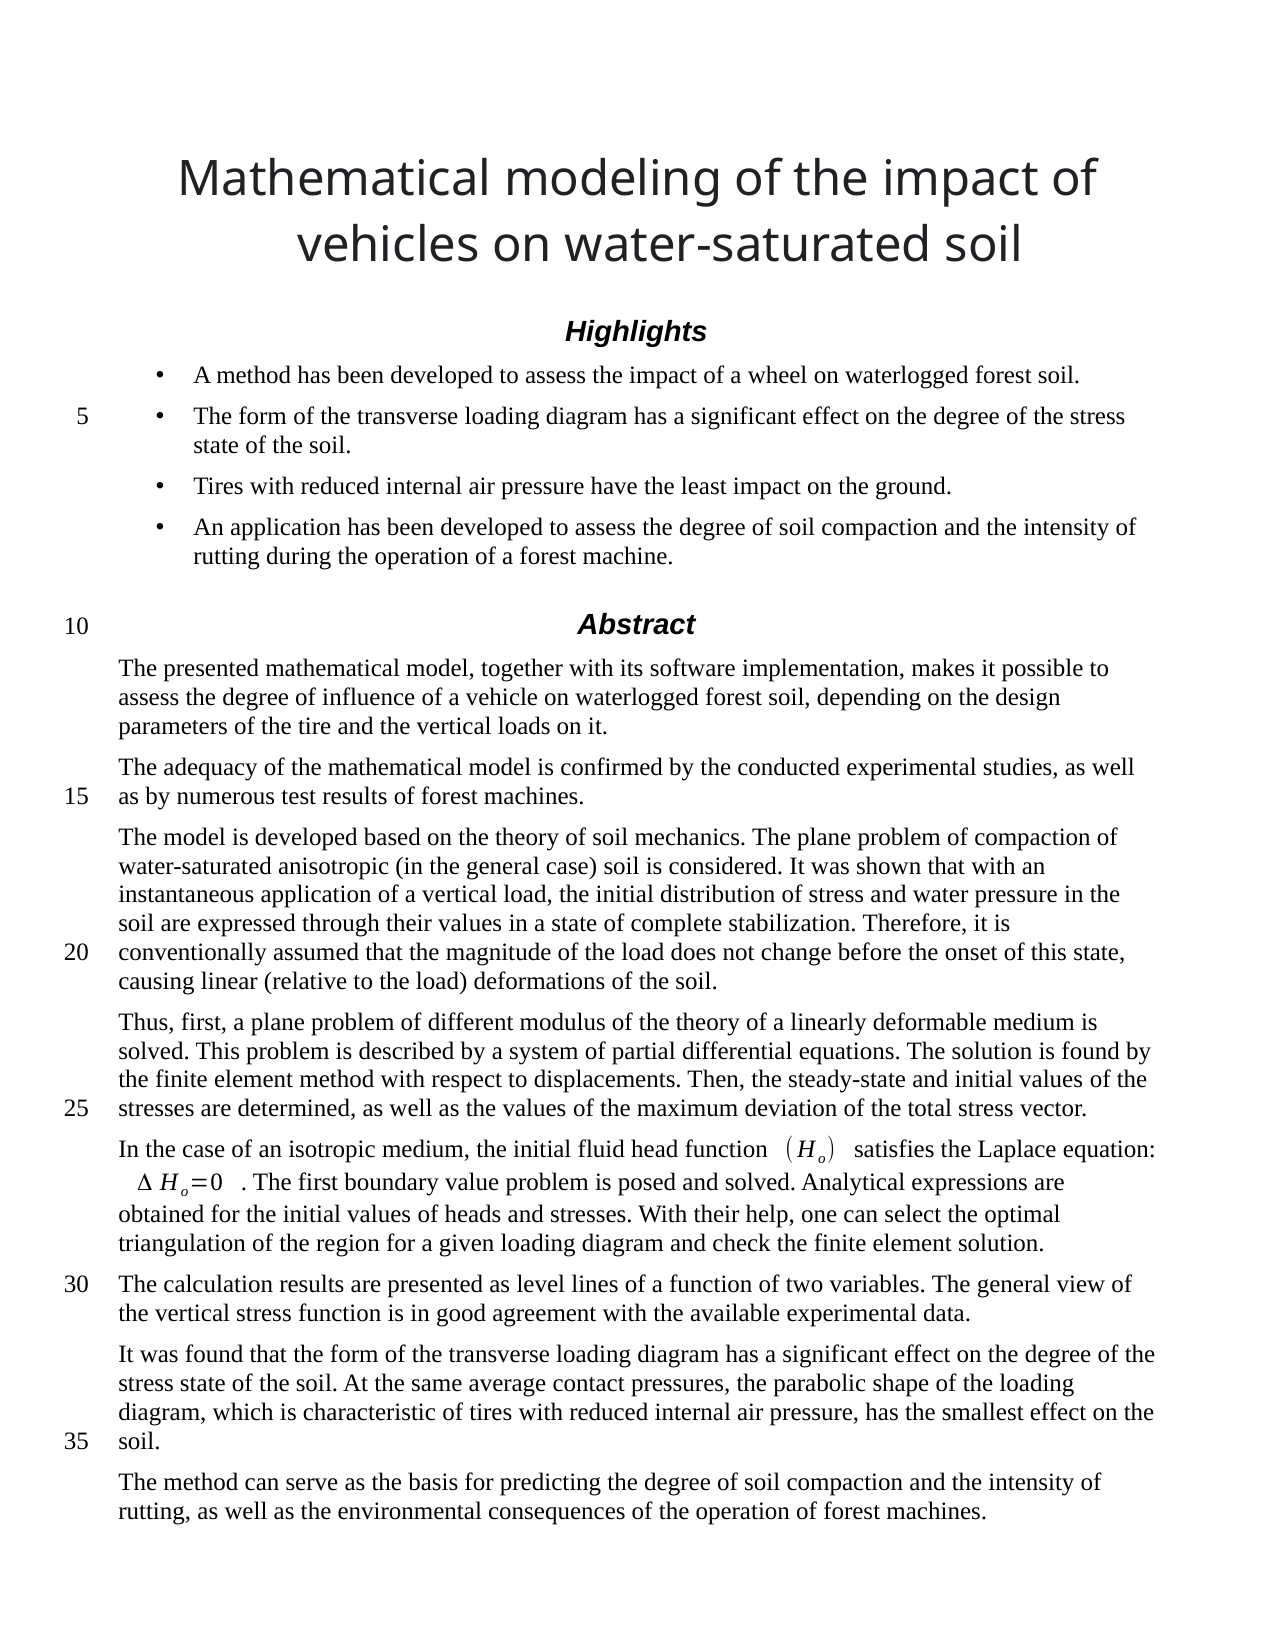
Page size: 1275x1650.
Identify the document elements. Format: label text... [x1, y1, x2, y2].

text In the case of an isotropic medium, the initial fluid head functionsatisfies the Laplace equation:. The first boundary value problem is posed and solved. Analytical expressions are obtained for the initial values ​​of heads and stresses. With their help, one can select the optimal triangulation of the region for a given loading diagram and check the finite element solution. [118, 1134, 1157, 1257]
list The form of the transverse loading diagram has a significant effect on the degree of the stress state of the soil. [156, 401, 1157, 458]
list A method has been developed to assess the impact of a wheel on waterlogged forest soil. [156, 360, 1157, 388]
text It was found that the form of the transverse loading diagram has a significant effect on the degree of the stress state of the soil. At the same average contact pressures, the parabolic shape of the loading diagram, which is characteristic of tires with reduced internal air pressure, has the smallest effect on the soil. [118, 1339, 1157, 1454]
subtitle Highlights [118, 314, 1157, 347]
subtitle Abstract [118, 607, 1157, 641]
list An application has been developed to assess the degree of soil compaction and the intensity of rutting during the operation of a forest machine. [156, 512, 1157, 570]
text Thus, first, a plane problem of different modulus of the theory of a linearly deformable medium is solved. This problem is described by a system of partial differential equations. The solution is found by the finite element method with respect to displacements. Then, the steady-state and initial values ​​of the stresses are determined, as well as the values ​​of the maximum deviation of the total stress vector. [118, 1007, 1157, 1122]
text The model is developed based on the theory of soil mechanics. The plane problem of compaction of water-saturated anisotropic (in the general case) soil is considered. It was shown that with an instantaneous application of a vertical load, the initial distribution of stress and water pressure in the soil are expressed through their values ​​in a state of complete stabilization. Therefore, it is conventionally assumed that the magnitude of the load does not change before the onset of this state, causing linear (relative to the load) deformations of the soil. [118, 822, 1157, 994]
list Tires with reduced internal air pressure have the least impact on the ground. [156, 471, 1157, 500]
text The adequacy of the mathematical model is confirmed by the conducted experimental studies, as well as by numerous test results of forest machines. [118, 752, 1157, 809]
text The calculation results are presented as level lines of a function of two variables. The general view of the vertical stress function is in good agreement with the available experimental data. [118, 1269, 1157, 1327]
text The method can serve as the basis for predicting the degree of soil compaction and the intensity of rutting, as well as the environmental consequences of the operation of forest machines. [118, 1467, 1157, 1524]
text The presented mathematical model, together with its software implementation, makes it possible to assess the degree of influence of а vehicle on waterlogged forest soil, depending on the design parameters of the tire and the vertical loads on it. [118, 653, 1157, 739]
subtitle Mathematical modeling of the impact of vehicles on water-saturated soil [118, 143, 1157, 276]
